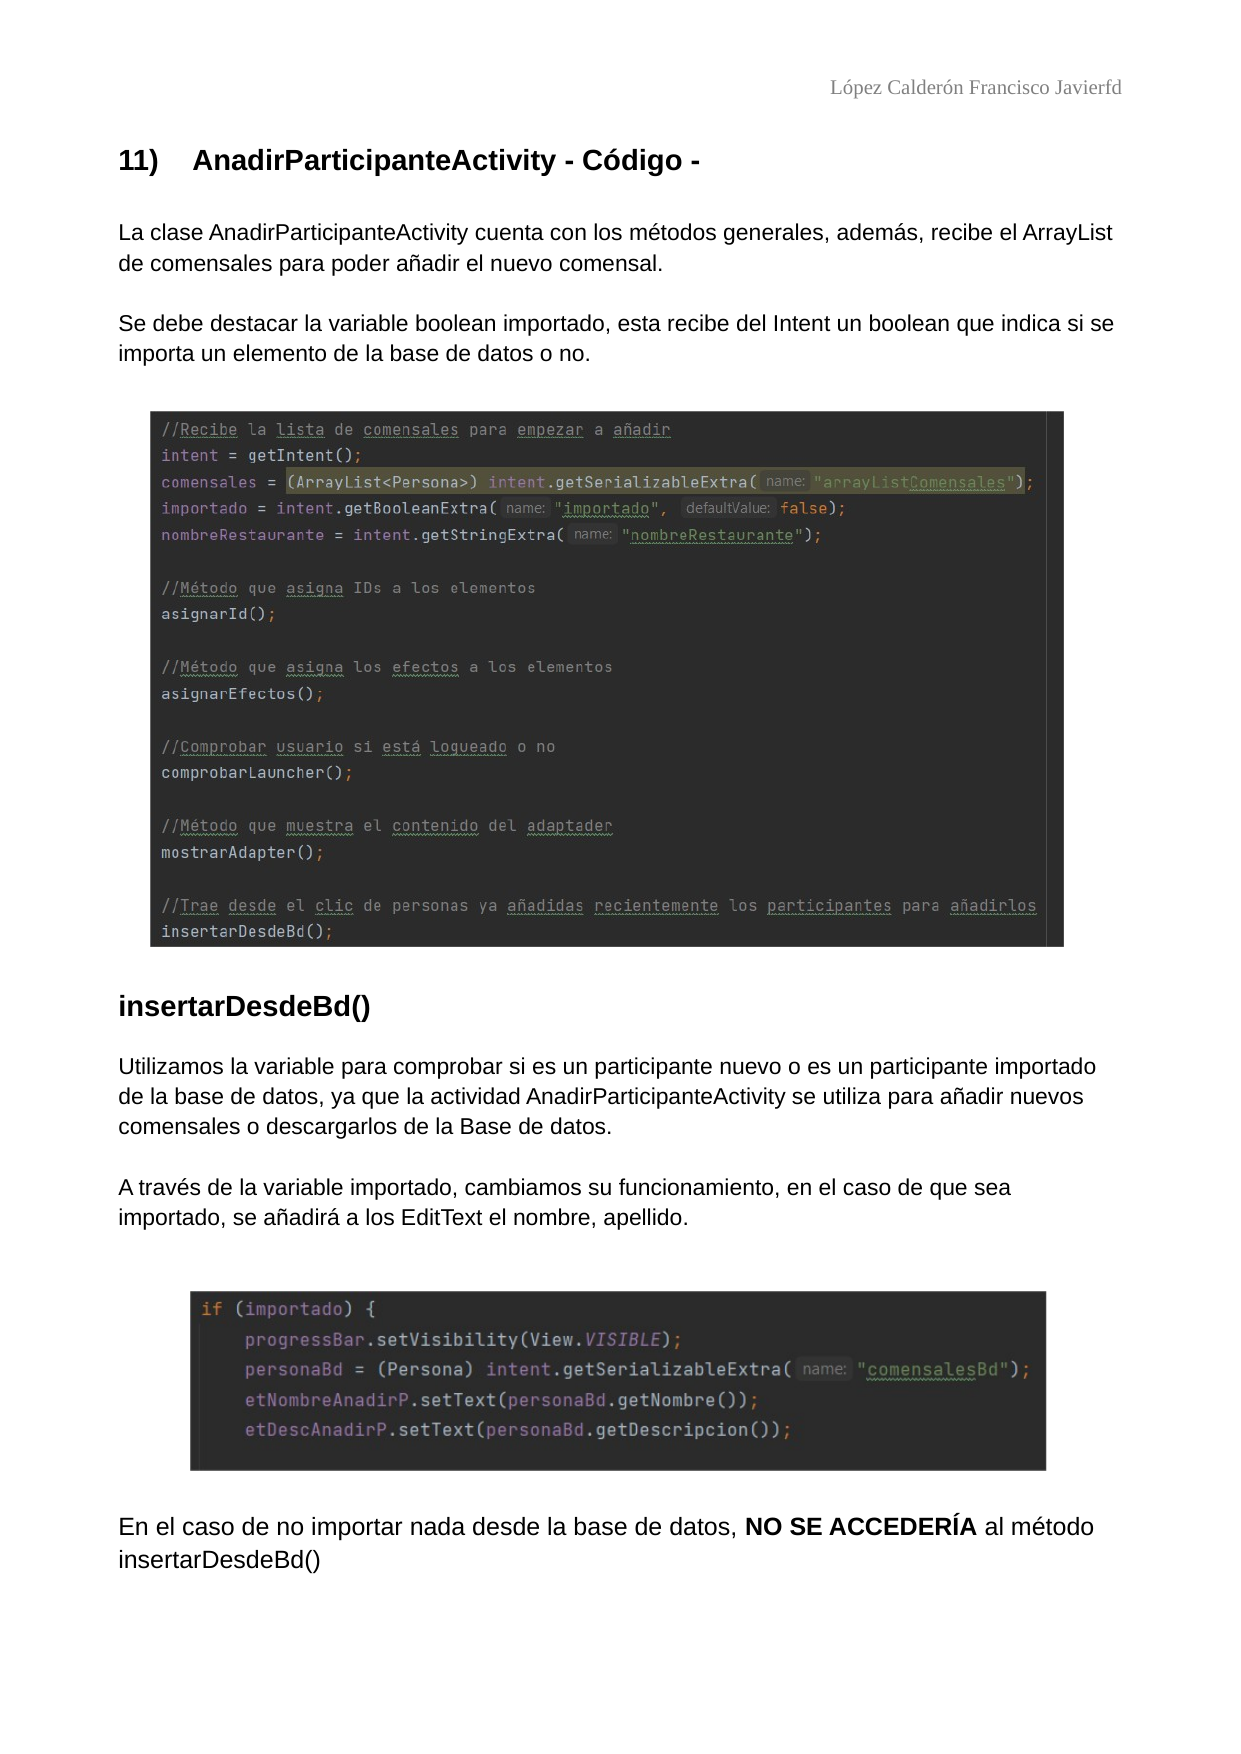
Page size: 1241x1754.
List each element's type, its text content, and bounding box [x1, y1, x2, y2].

text Se debe destacar la variable boolean importado, esta recibe del Intent un boolean que indica si se importa un elemento de la base de datos o no. [118, 310, 1122, 367]
text La clase AnadirParticipanteActivity cuenta con los métodos generales, además, recibe el ArrayList de comensales para poder añadir el nuevo comensal. [118, 219, 1122, 276]
text A través de la variable importado, cambiamos su funcionamiento, en el caso de que sea importado, se añadirá a los EditText el nombre, apellido. [118, 1174, 1122, 1230]
text Utilizamos la variable para comprobar si es un participante nuevo o es un participante importado de la base de datos, ya que la actividad AnadirParticipanteActivity se utiliza para añadir nuevos comensales o descargarlos de la Base de datos. [118, 1053, 1122, 1140]
text En el caso de no importar nada desde la base de datos, NO SE ACCEDERÍA al método insertarDesdeBd() [118, 1512, 1122, 1573]
subtitle insertarDesdeBd() [118, 989, 1122, 1023]
subtitle AnadirParticipanteActivity - Código - [118, 143, 1122, 177]
picture [190, 1291, 1047, 1471]
picture [150, 411, 1064, 947]
